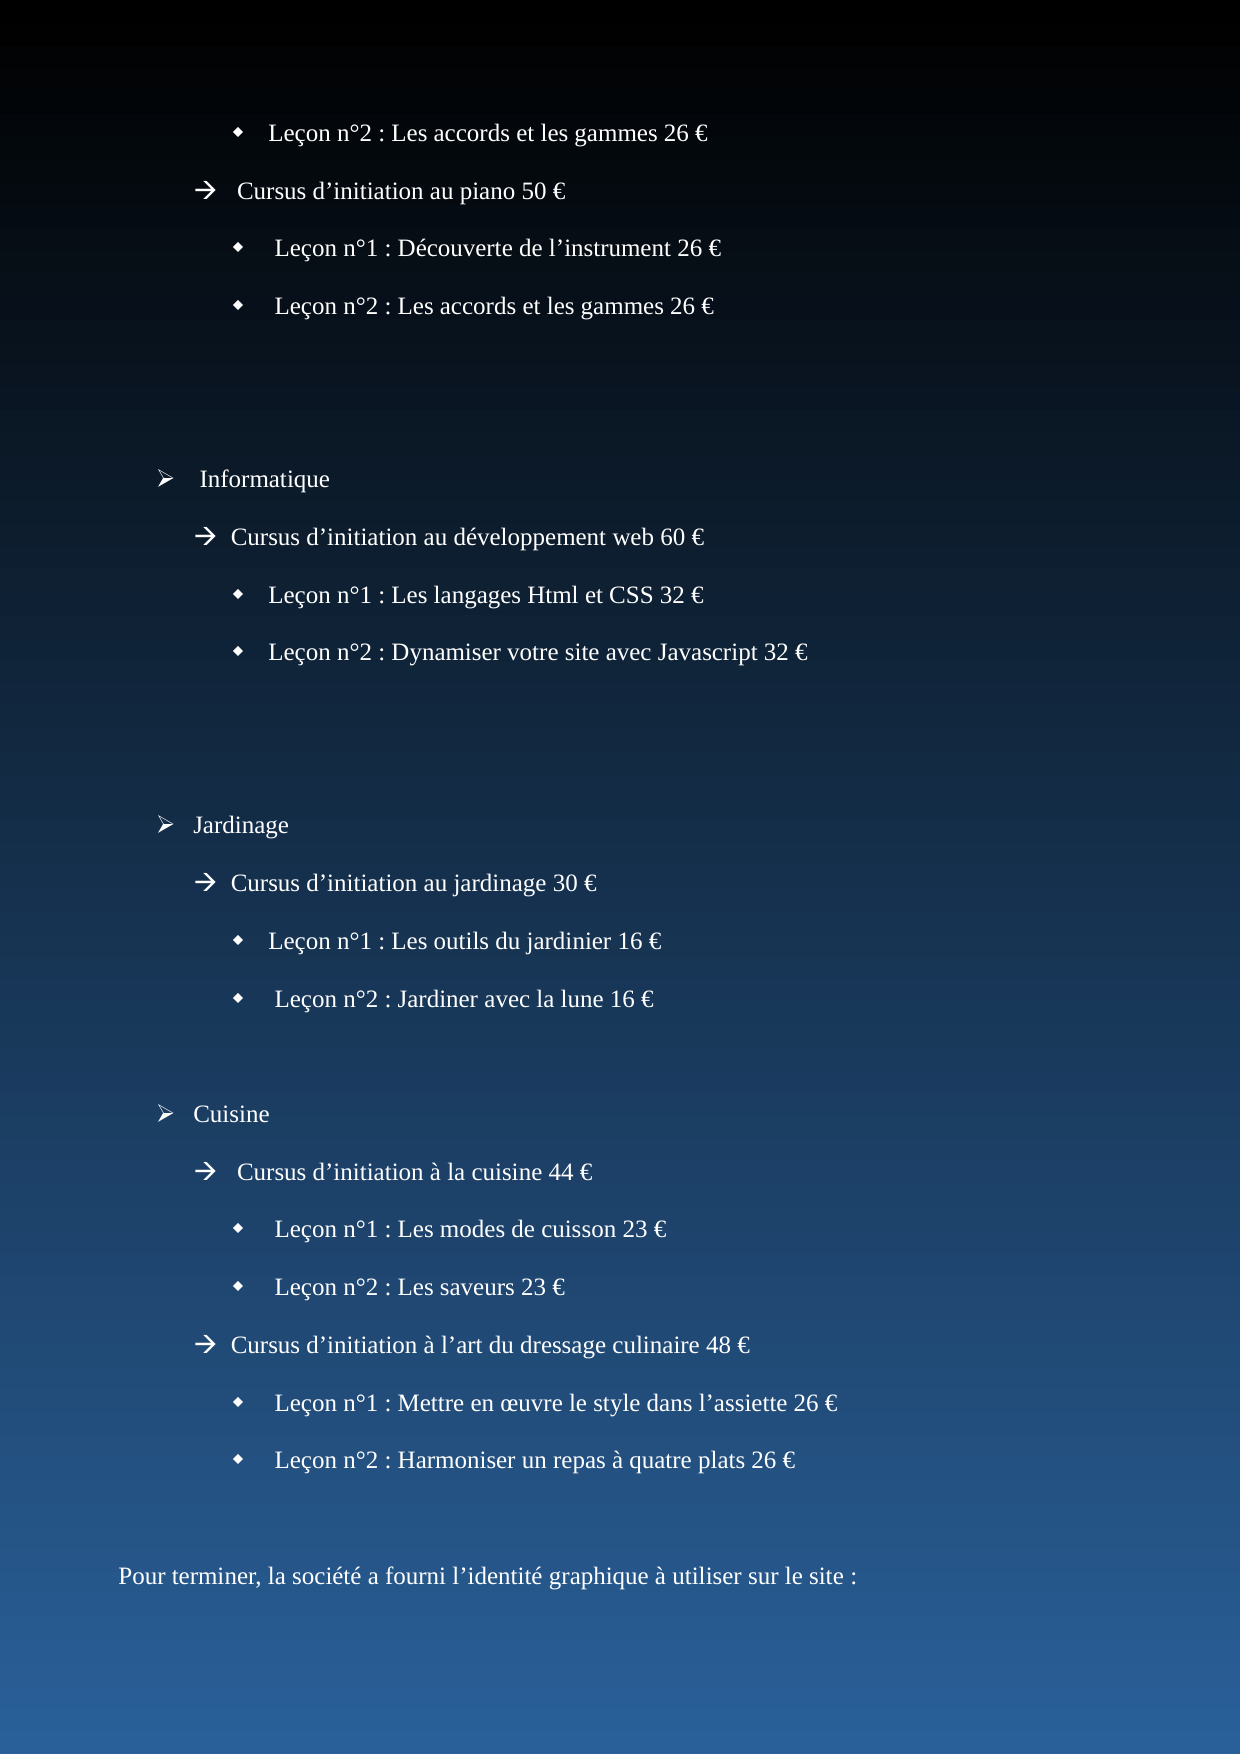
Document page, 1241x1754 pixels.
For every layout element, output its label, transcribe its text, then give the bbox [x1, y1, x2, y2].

list Jardinage [156, 811, 1122, 839]
list Leçon n°2 : Les accords et les gammes 26 € [231, 118, 1122, 147]
list Leçon n°2 : Dynamiser votre site avec Javascript 32 € [231, 637, 1122, 666]
list Leçon n°1 : Les outils du jardinier 16 € [231, 926, 1122, 955]
list Cursus d’initiation au développement web 60 € [193, 522, 1122, 551]
list Leçon n°1 : Les modes de cuisson 23 € [231, 1214, 1122, 1243]
list Cursus d’initiation à la cuisine 44 € [193, 1157, 1122, 1186]
list Leçon n°2 : Jardiner avec la lune 16 € [231, 984, 1122, 1012]
list Leçon n°2 : Harmoniser un repas à quatre plats 26 € [231, 1445, 1122, 1474]
list Cursus d’initiation à l’art du dressage culinaire 48 € [193, 1330, 1122, 1359]
list Cursus d’initiation au piano 50 € [193, 176, 1122, 204]
list Leçon n°1 : Découverte de l’instrument 26 € [231, 233, 1122, 262]
list Leçon n°1 : Mettre en œuvre le style dans l’assiette 26 € [231, 1388, 1122, 1416]
list Cursus d’initiation au jardinage 30 € [193, 868, 1122, 897]
list Leçon n°1 : Les langages Html et CSS 32 € [231, 580, 1122, 608]
list Cuisine [156, 1099, 1122, 1128]
list Informatique [156, 464, 1122, 493]
text Pour terminer, la société a fourni l’identité graphique à utiliser sur le site : [118, 1561, 1122, 1589]
list Leçon n°2 : Les saveurs 23 € [231, 1272, 1122, 1301]
list Leçon n°2 : Les accords et les gammes 26 € [231, 291, 1122, 320]
